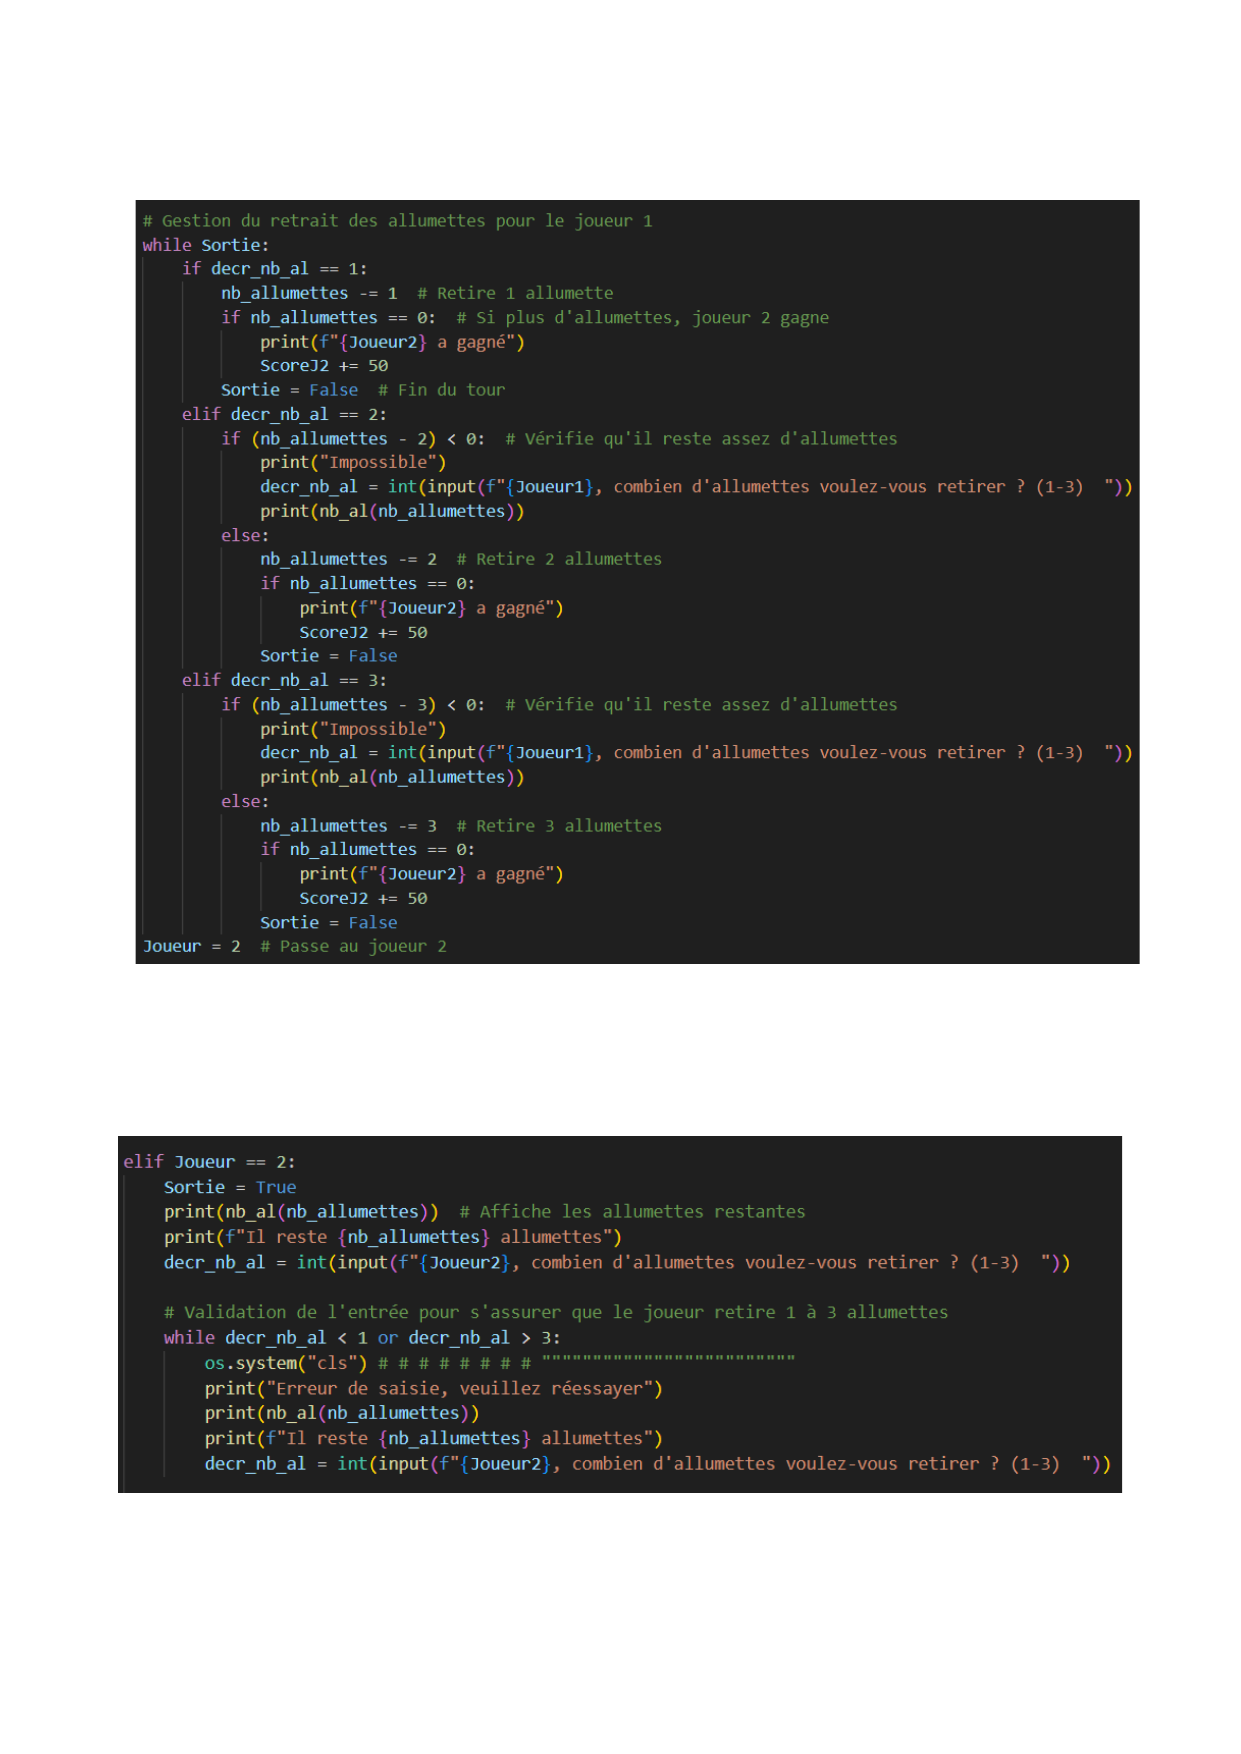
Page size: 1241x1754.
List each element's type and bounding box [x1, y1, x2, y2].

picture [118, 1136, 1123, 1493]
picture [135, 200, 1140, 964]
